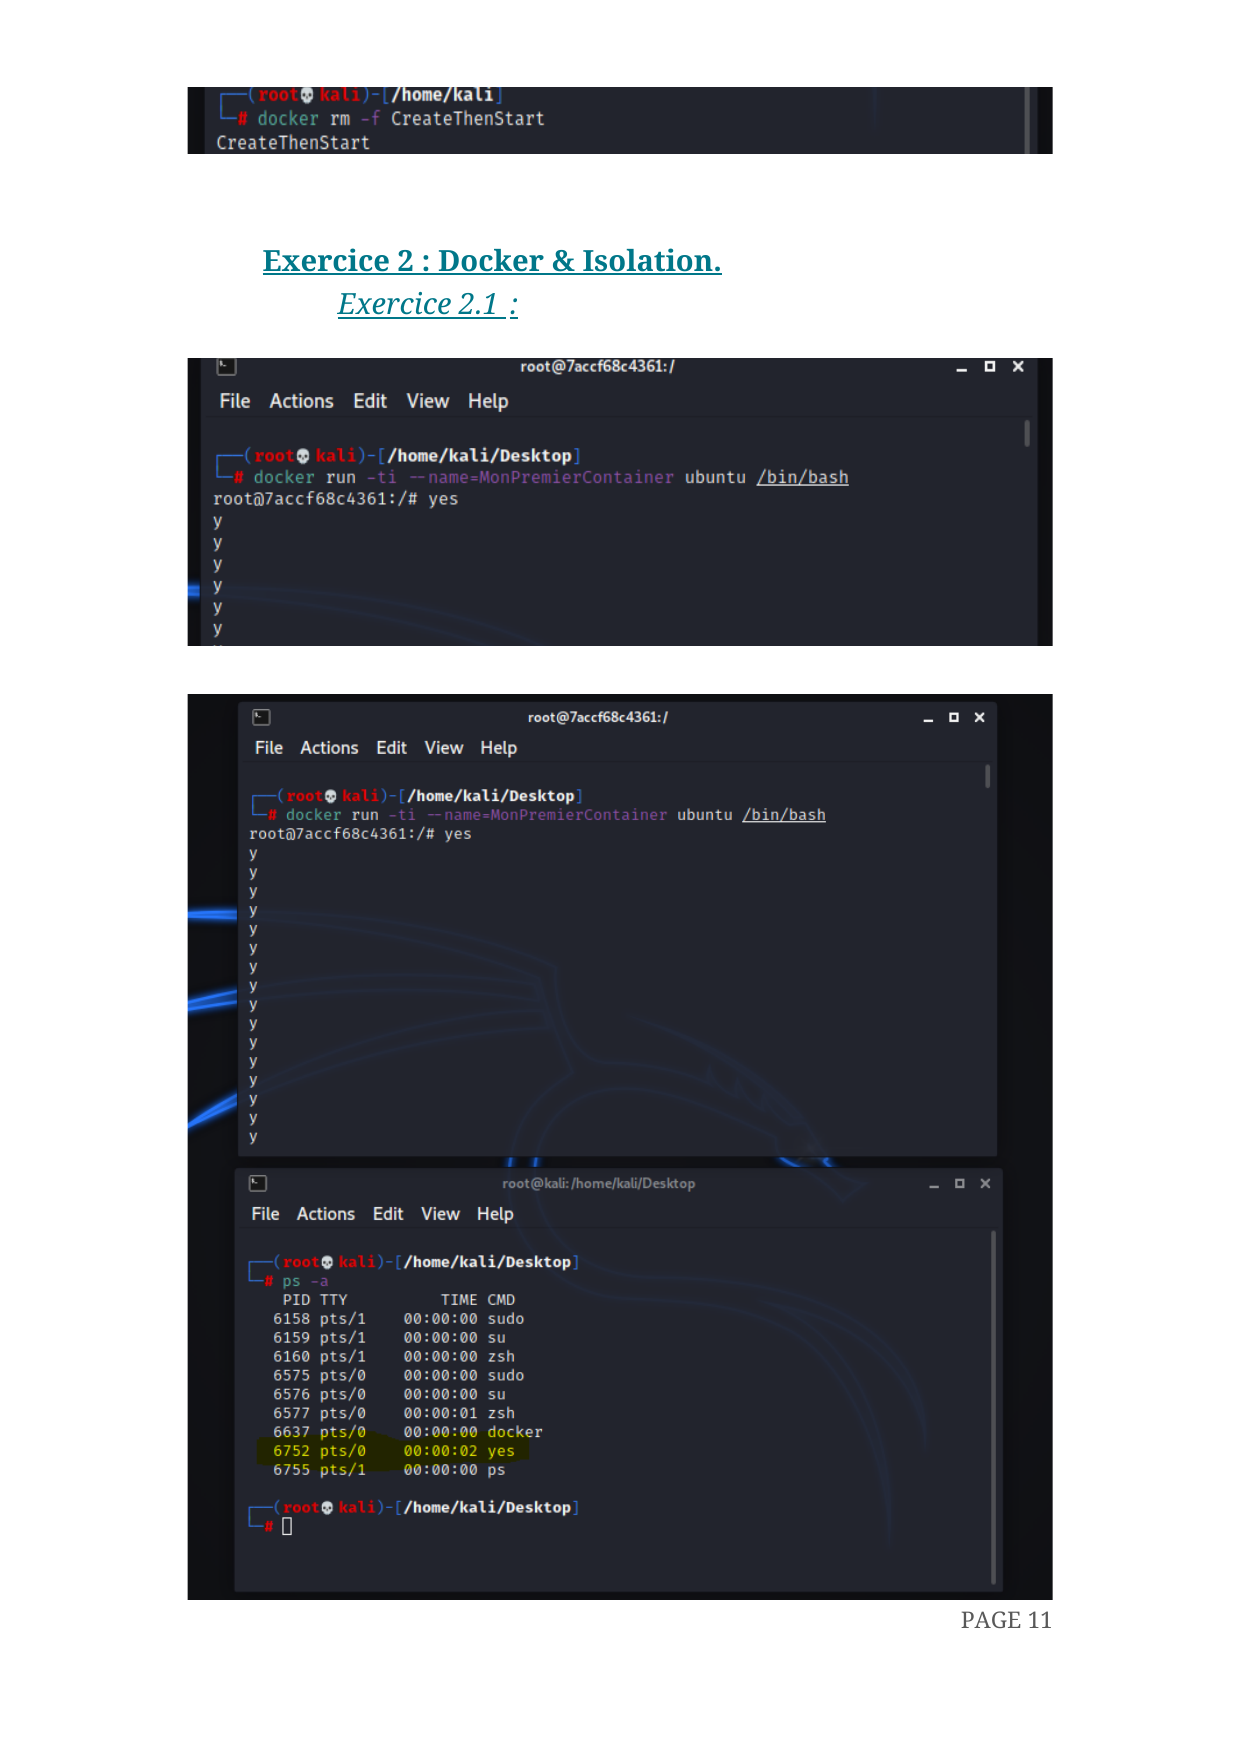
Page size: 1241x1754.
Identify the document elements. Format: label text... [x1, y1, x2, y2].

subtitle Exercice 2.1 : [262, 283, 1053, 323]
subtitle Exercice 2 : Docker & Isolation. [187, 240, 1053, 279]
